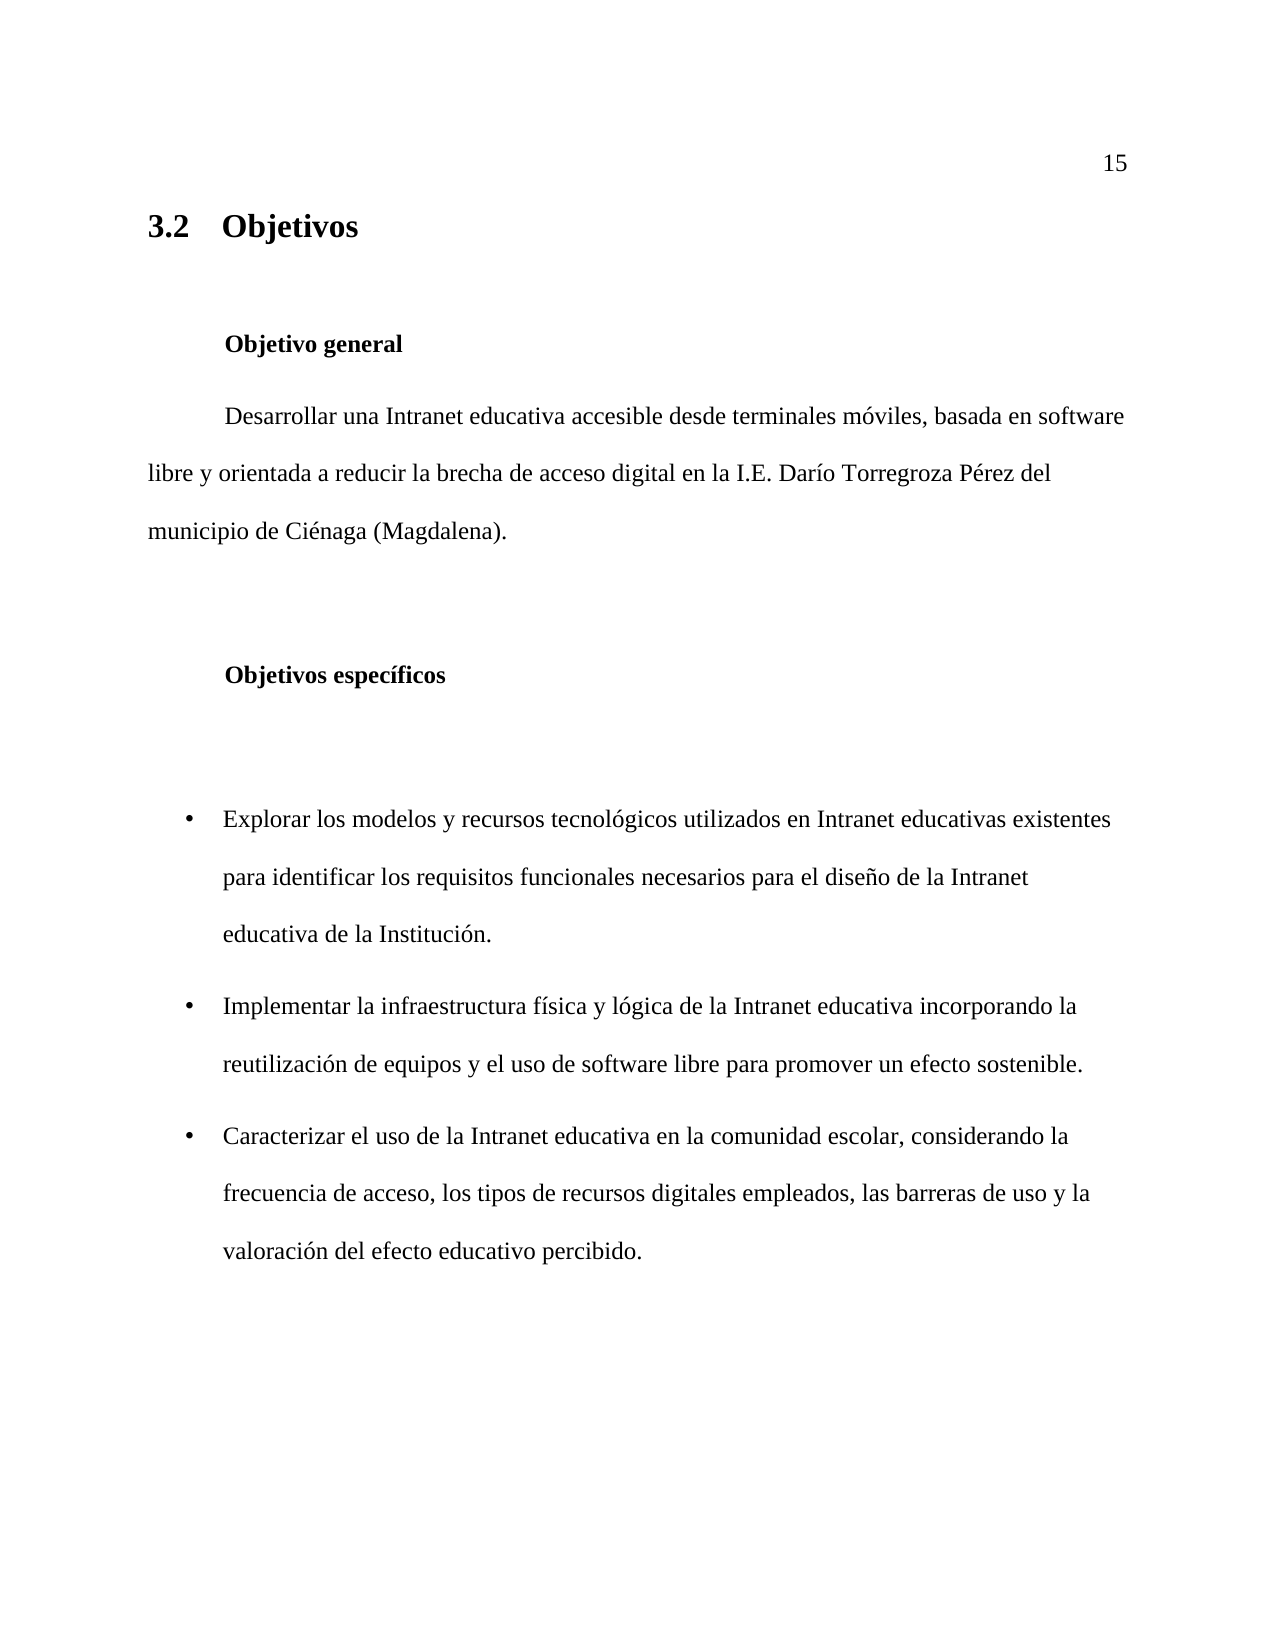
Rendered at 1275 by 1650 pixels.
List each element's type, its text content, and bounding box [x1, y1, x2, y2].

subtitle Objetivos [148, 206, 1127, 244]
list Caracterizar el uso de la Intranet educativa en la comunidad escolar, considerando la frecuencia de acceso, los tipos de recursos digitales empleados, las barreras de uso y la valoración del efecto educativo percibido. [185, 1121, 1127, 1264]
text Desarrollar una Intranet educativa accesible desde terminales móviles, basada en software libre y orientada a reducir la brecha de acceso digital en la I.E. Darío Torregroza Pérez del municipio de Ciénaga (Magdalena). [148, 401, 1127, 544]
text Objetivos específicos [148, 660, 1127, 689]
list Implementar la infraestructura física y lógica de la Intranet educativa incorporando la reutilización de equipos y el uso de software libre para promover un efecto sostenible. [185, 991, 1127, 1077]
text Objetivo general [148, 329, 1127, 357]
list Explorar los modelos y recursos tecnológicos utilizados en Intranet educativas existentes para identificar los requisitos funcionales necesarios para el diseño de la Intranet educativa de la Institución. [185, 804, 1127, 948]
